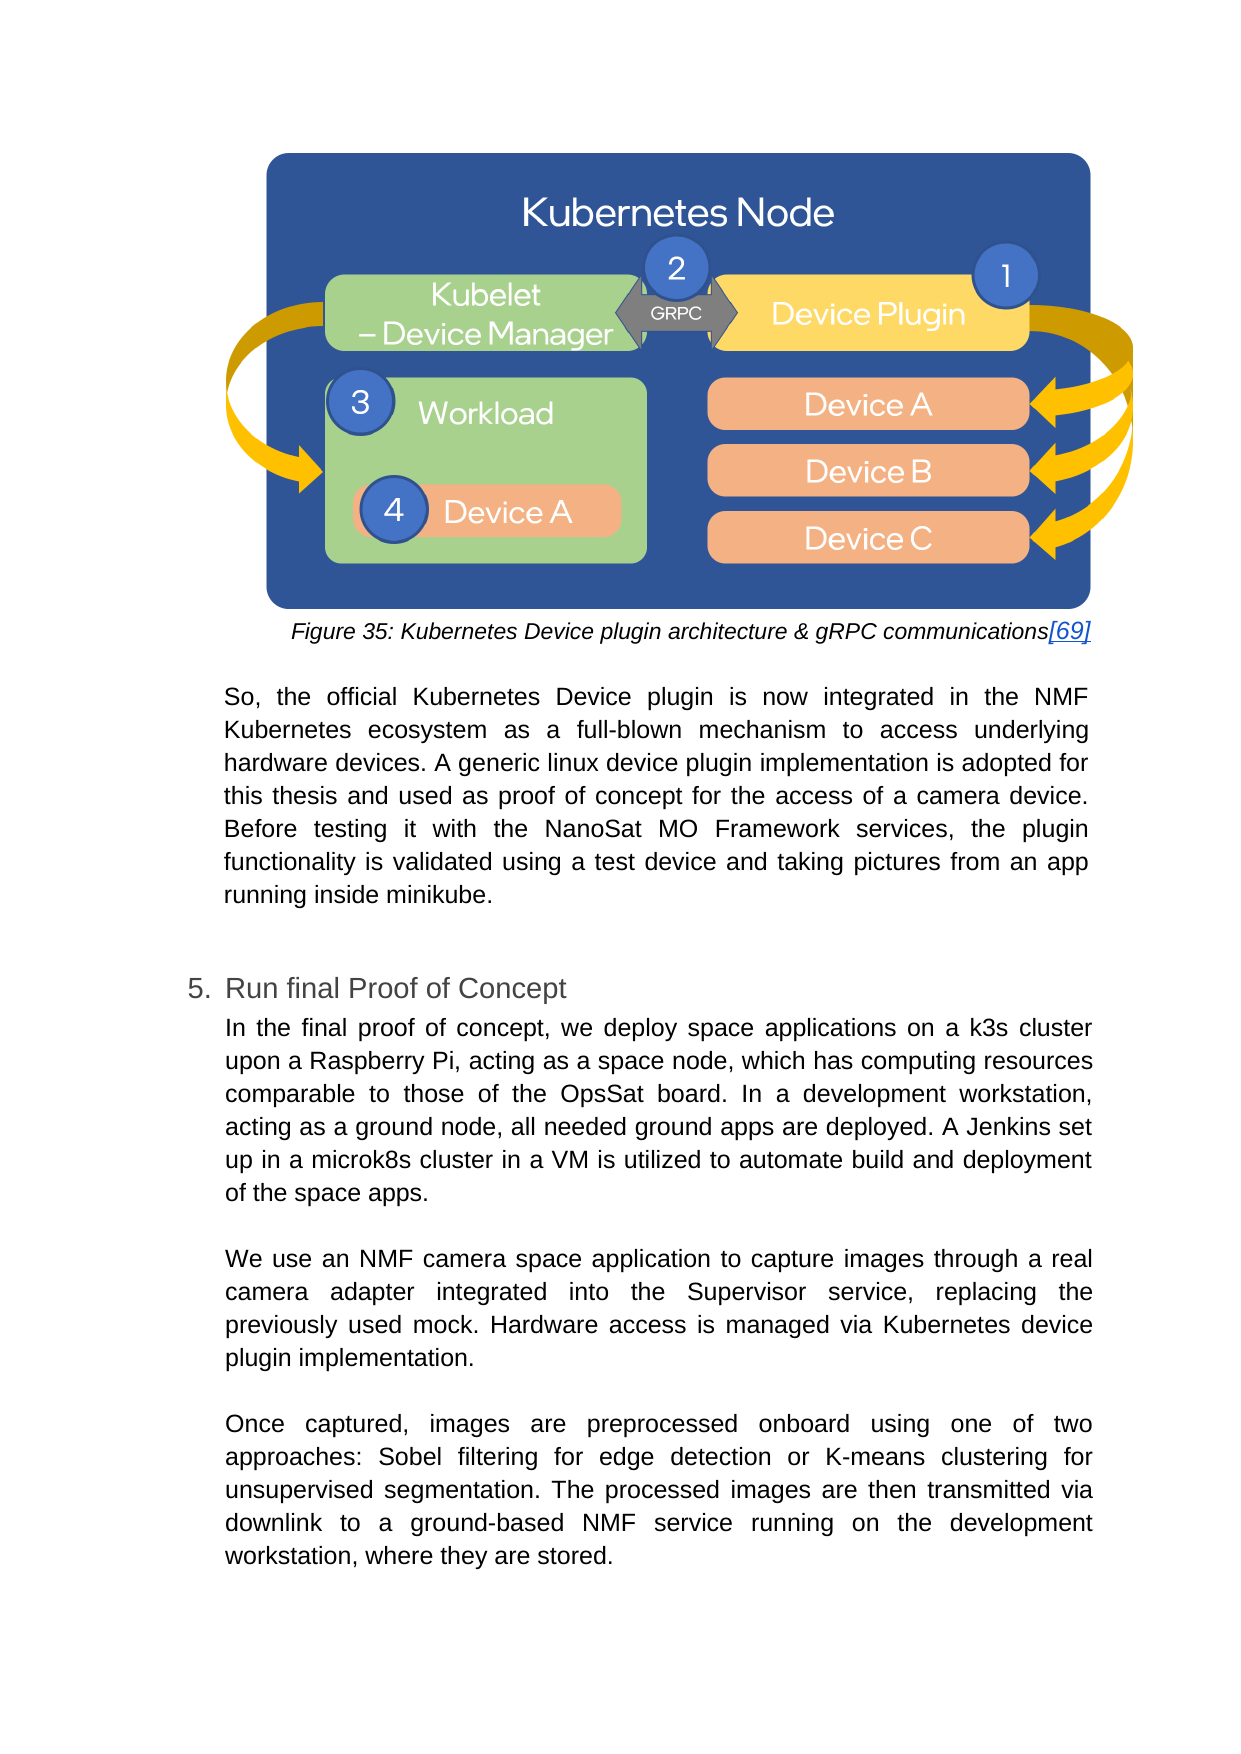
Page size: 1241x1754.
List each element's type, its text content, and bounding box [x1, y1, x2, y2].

text We use an NMF camera space application to capture images through a real camera adapter integrated into the Supervisor service, replacing the previously used mock. Hardware access is managed via Kubernetes device plugin implementation. [225, 1244, 1094, 1372]
text Figure 35: Kubernetes Device plugin architecture & gRPC communications[69] [150, 616, 1090, 644]
subtitle Run final Proof of Concept [187, 971, 1090, 1004]
text Once captured, images are preprocessed onboard using one of two approaches: Sobel filtering for edge detection or K-means clustering for unsupervised segmentation. The processed images are then transmitted via downlink to a ground-based NMF service running on the development workstation, where they are stored. [225, 1409, 1094, 1570]
text So, the official Kubernetes Device plugin is now integrated in the NMF Kubernetes ecosystem as a full-blown mechanism to access underlying hardware devices. A generic linux device plugin implementation is adopted for this thesis and used as proof of concept for the access of a camera device. Before testing it with the NanoSat MO Framework services, the plugin functionality is validated using a test device and taking pictures from an app running inside minikube. [224, 682, 1090, 908]
picture [223, 150, 1136, 612]
text In the final proof of concept, we deploy space applications on a k3s cluster upon a Raspberry Pi, acting as a space node, which has computing resources comparable to those of the OpsSat board. In a development workstation, acting as a ground node, all needed ground apps are deployed. A Jenkins set up in a microk8s cluster in a VM is utilized to automate build and deployment of the space apps. [225, 1013, 1094, 1207]
